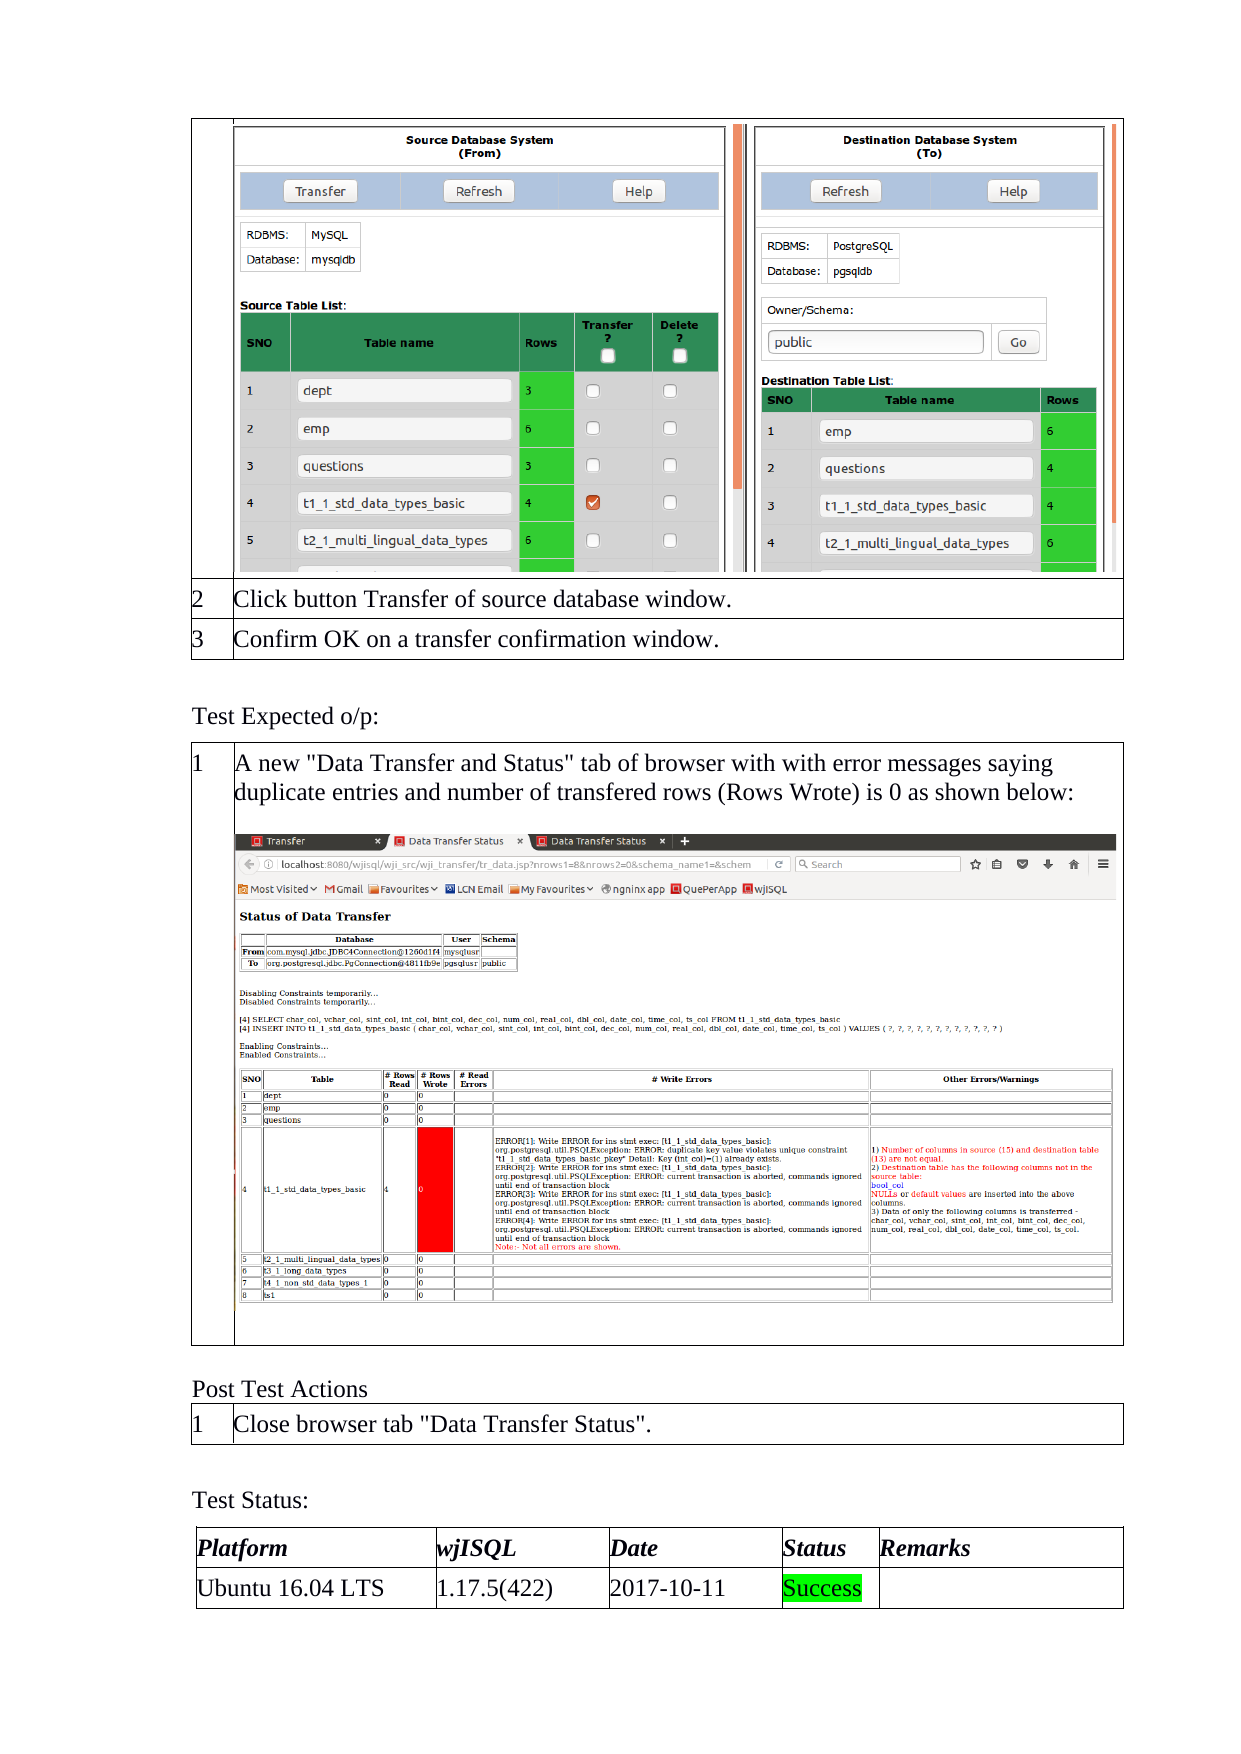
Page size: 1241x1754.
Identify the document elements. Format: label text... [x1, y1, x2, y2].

table_cell Success [783, 1568, 879, 1608]
picture [232, 124, 1117, 572]
table_cell Confirm OK on a transfer confirmation window. [234, 619, 1123, 659]
text Post Test Actions [118, 1374, 1122, 1403]
table_cell 3 [192, 619, 233, 659]
table_cell 2017-10-11 [610, 1568, 782, 1608]
table_cell 2 [192, 579, 233, 618]
text Test Expected o/p: [118, 701, 1122, 729]
table_header 1 [192, 743, 234, 1345]
table_header Close browser tab "Data Transfer Status". [234, 1404, 1123, 1443]
table_cell Click button Transfer of source database window. [234, 579, 1123, 618]
table_header wjISQL [437, 1528, 609, 1567]
table_header 1 [192, 1404, 233, 1443]
table_cell [880, 1568, 1123, 1608]
table_header Status [783, 1528, 879, 1567]
picture [233, 834, 1117, 1311]
table_header Date [610, 1528, 782, 1567]
table_cell 1.17.5(422) [437, 1568, 609, 1608]
table_header Remarks [880, 1528, 1123, 1567]
table_cell Ubuntu 16.04 LTS [197, 1568, 436, 1608]
table_header A new "Data Transfer and Status" tab of browser with with error messages saying duplicate entries and number of transfered rows (Rows Wrote) is 0 as shown below: [235, 743, 1123, 1345]
text Test Status: [118, 1485, 1122, 1514]
table_header [234, 119, 1123, 577]
table_header Platform [197, 1528, 436, 1567]
table_header [192, 119, 233, 577]
